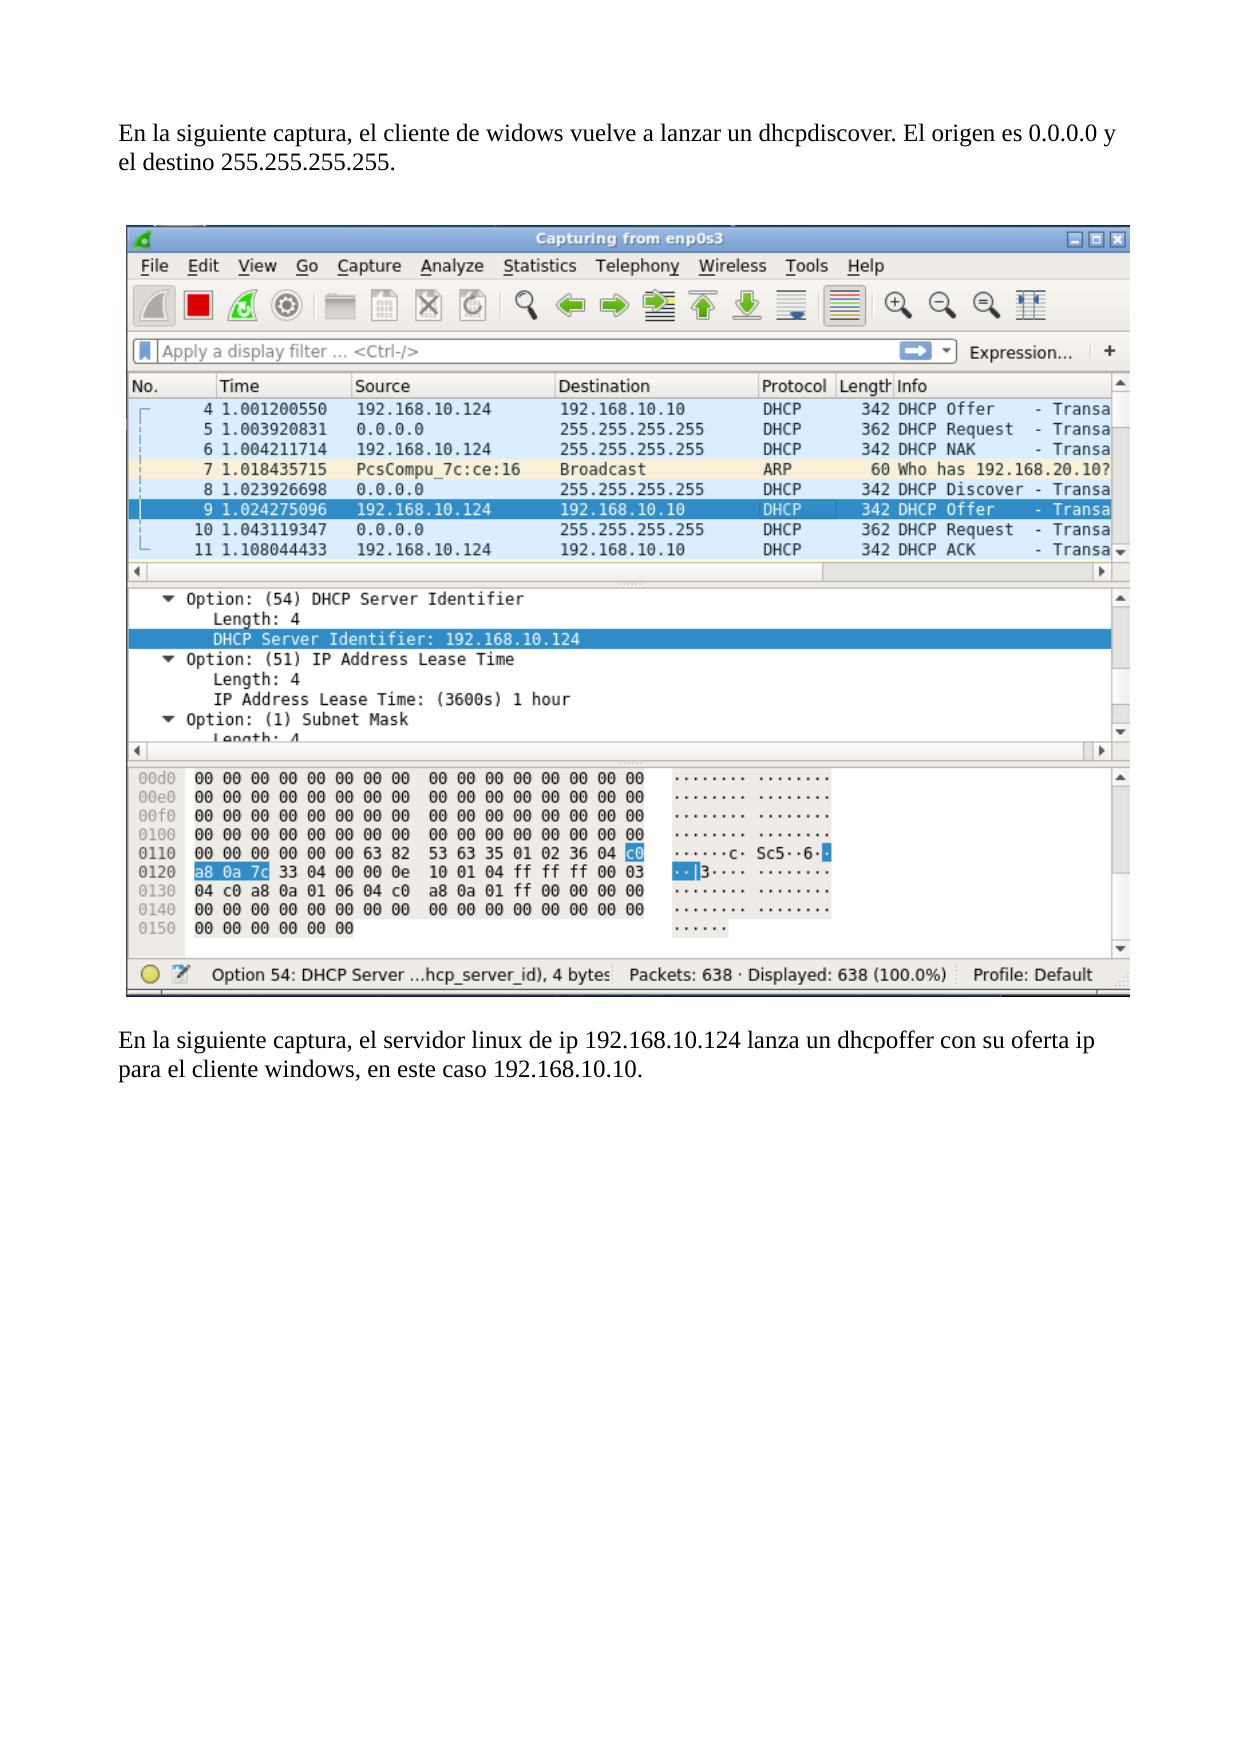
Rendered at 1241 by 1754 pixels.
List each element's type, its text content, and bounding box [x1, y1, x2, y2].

picture [126, 225, 1130, 997]
text En la siguiente captura, el servidor linux de ip 192.168.10.124 lanza un dhcpoffer con su oferta ip para el cliente windows, en este caso 192.168.10.10. [118, 1025, 1122, 1083]
text En la siguiente captura, el cliente de widows vuelve a lanzar un dhcpdiscover. El origen es 0.0.0.0 y el destino 255.255.255.255. [118, 118, 1122, 176]
